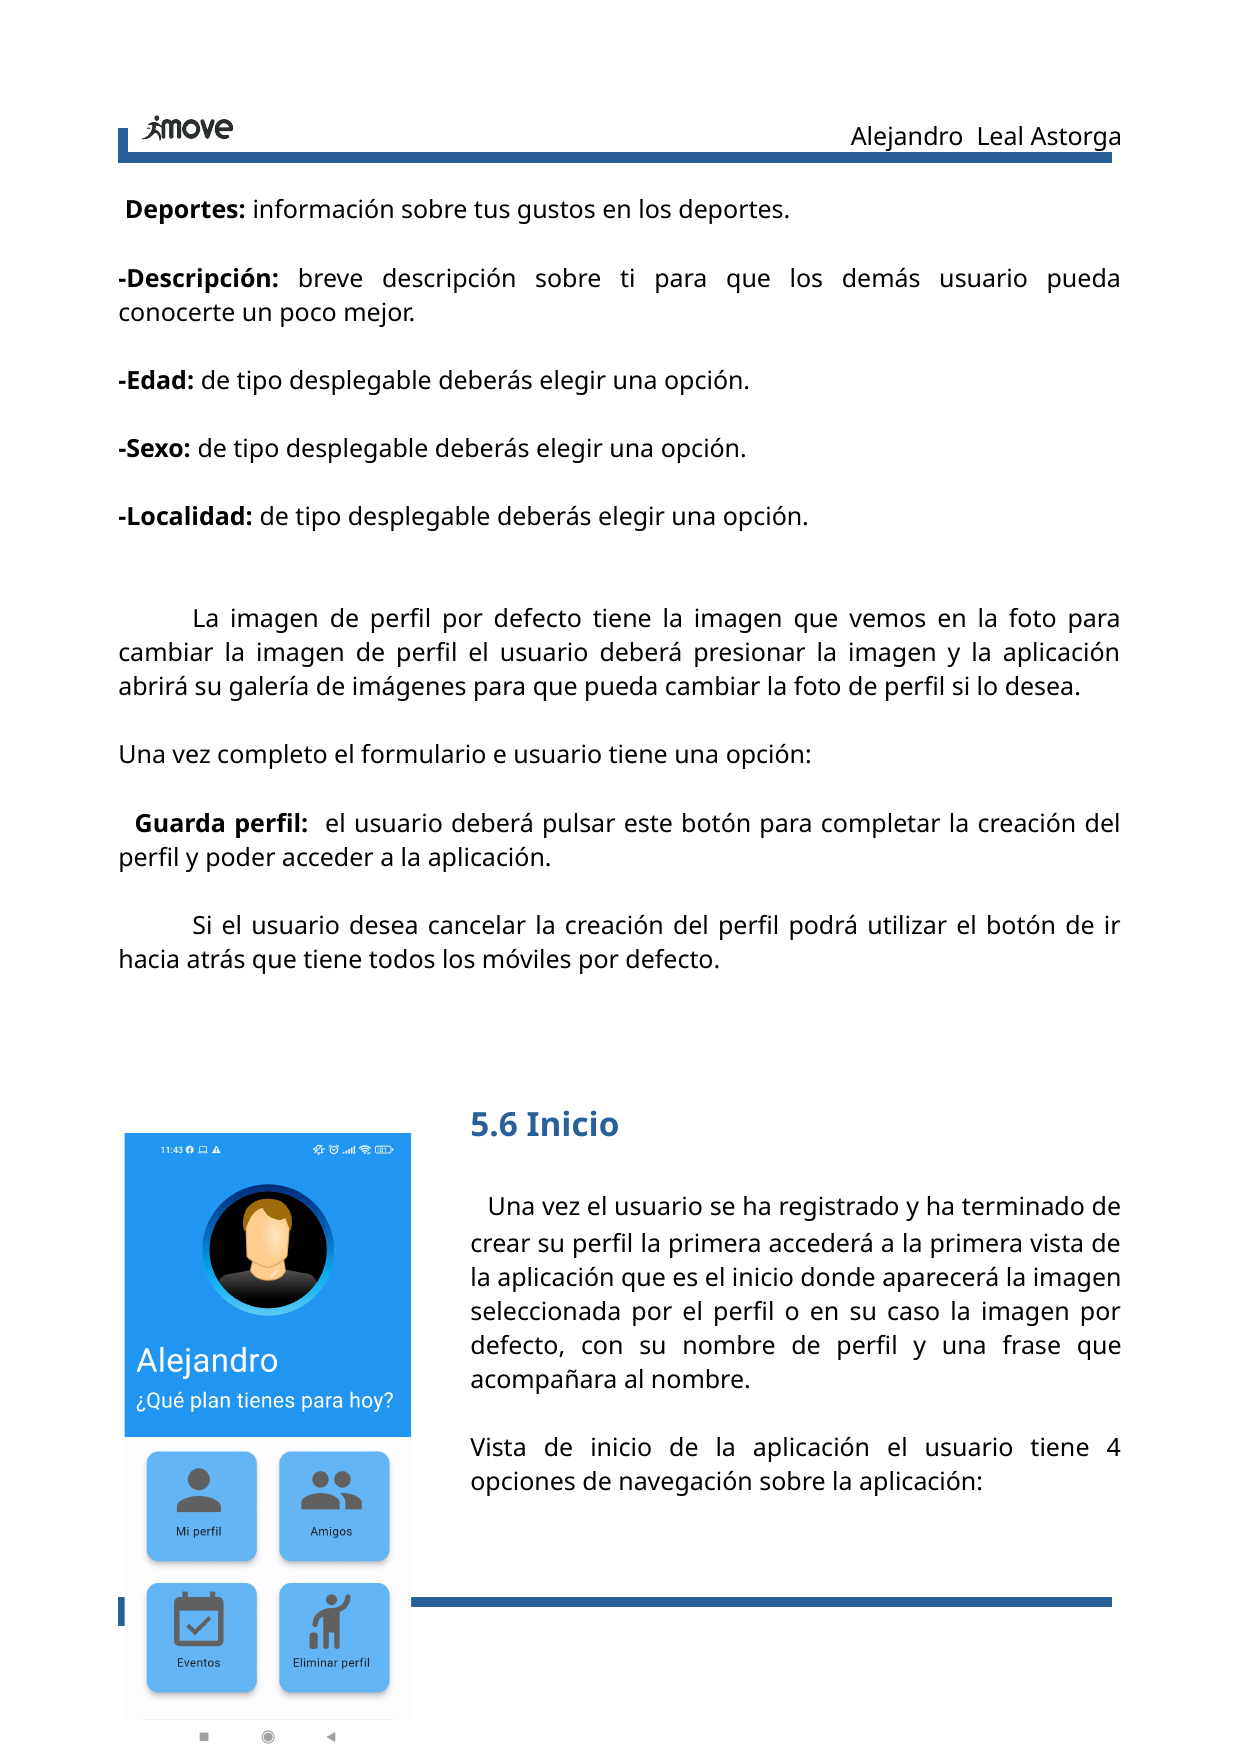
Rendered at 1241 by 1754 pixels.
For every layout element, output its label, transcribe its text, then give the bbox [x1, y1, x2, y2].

text ­ Guarda perfil: el usuario deberá pulsar este botón para completar la creación del perfil y poder acceder a la aplicación. [118, 805, 1122, 873]
text -Edad: de tipo desplegable deberás elegir una opción. [118, 362, 1122, 396]
text Una vez completo el formulario e usuario tiene una opción: [118, 737, 1122, 771]
text La imagen de perfil por defecto tiene la imagen que vemos en la foto para cambiar la imagen de perfil el usuario deberá presionar la imagen y la aplicación abrirá su galería de imágenes para que pueda cambiar la foto de perfil si lo desea. [118, 601, 1122, 703]
text ­ Deportes: información sobre tus gustos en los deportes. [118, 192, 1122, 226]
picture [140, 113, 234, 141]
text Vista de inicio de la aplicación el usuario tiene 4 opciones de navegación sobre la aplicación: [412, 1430, 1122, 1498]
text -Localidad: de tipo desplegable deberás elegir una opción. [118, 499, 1122, 533]
picture [124, 1133, 412, 1754]
text Si el usuario desea cancelar la creación del perfil podrá utilizar el botón de ir hacia atrás que tiene todos los móviles por defecto. [118, 907, 1122, 976]
text -Descripción: breve descripción sobre ti para que los demás usuario pueda conocerte un poco mejor. [118, 260, 1122, 328]
text -Sexo: de tipo desplegable deberás elegir una opción. [118, 431, 1122, 464]
text Una vez el usuario se ha registrado y ha terminado de crear su perfil la primera accederá a la primera vista de la aplicación que es el inicio donde aparecerá la imagen seleccionada por el perfil o en su caso la imagen por defecto, con su nombre de perfil y una frase que acompañara al nombre. [412, 1180, 1122, 1396]
text 5.6 Inicio [118, 1100, 1122, 1146]
